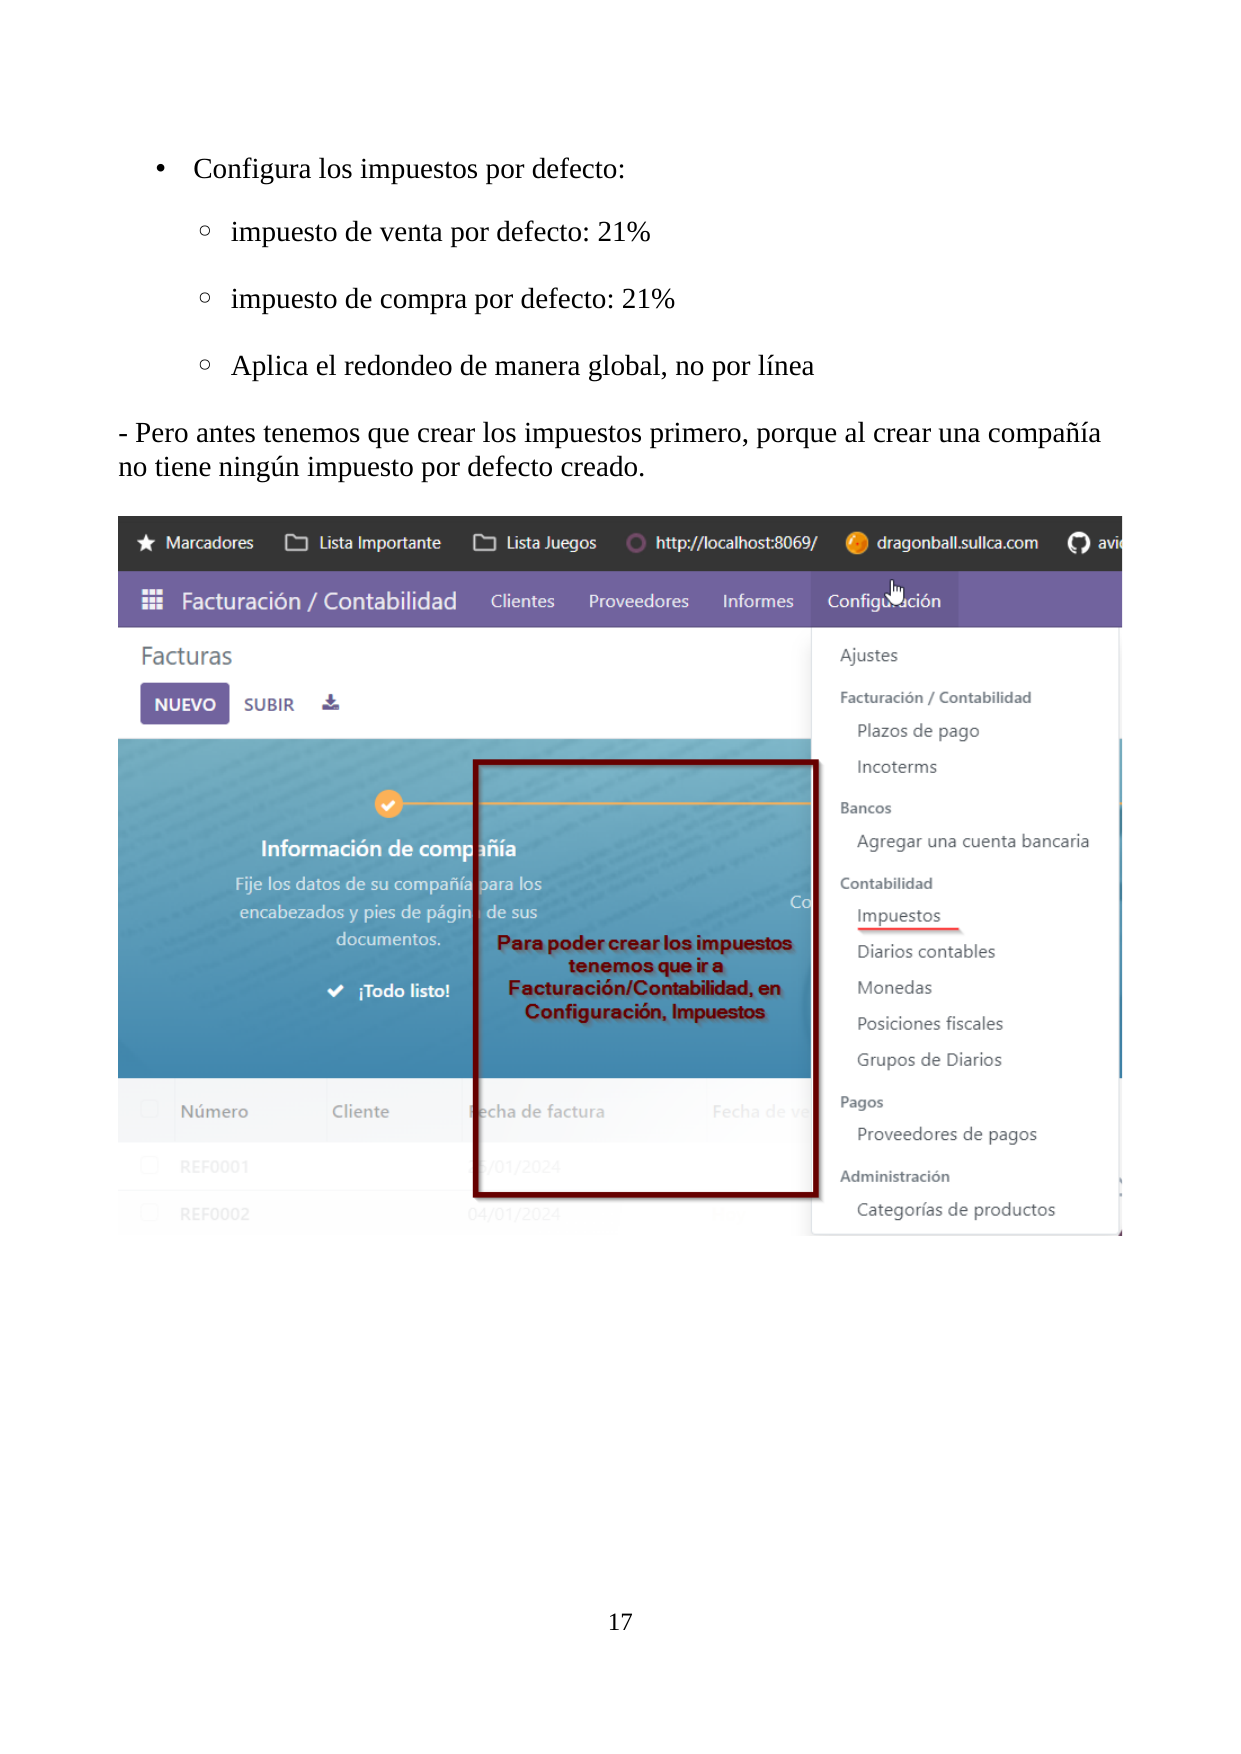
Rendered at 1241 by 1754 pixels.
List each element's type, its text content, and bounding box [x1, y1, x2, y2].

picture [118, 516, 1123, 1236]
list Aplica el redondeo de manera global, no por línea [193, 348, 1122, 382]
list impuesto de venta por defecto: 21% [193, 214, 1122, 248]
list Configura los impuestos por defecto: [156, 152, 1122, 185]
text - Pero antes tenemos que crear los impuestos primero, porque al crear una compañía no tiene ningún impuesto por defecto creado. [118, 416, 1122, 483]
list impuesto de compra por defecto: 21% [193, 281, 1122, 315]
